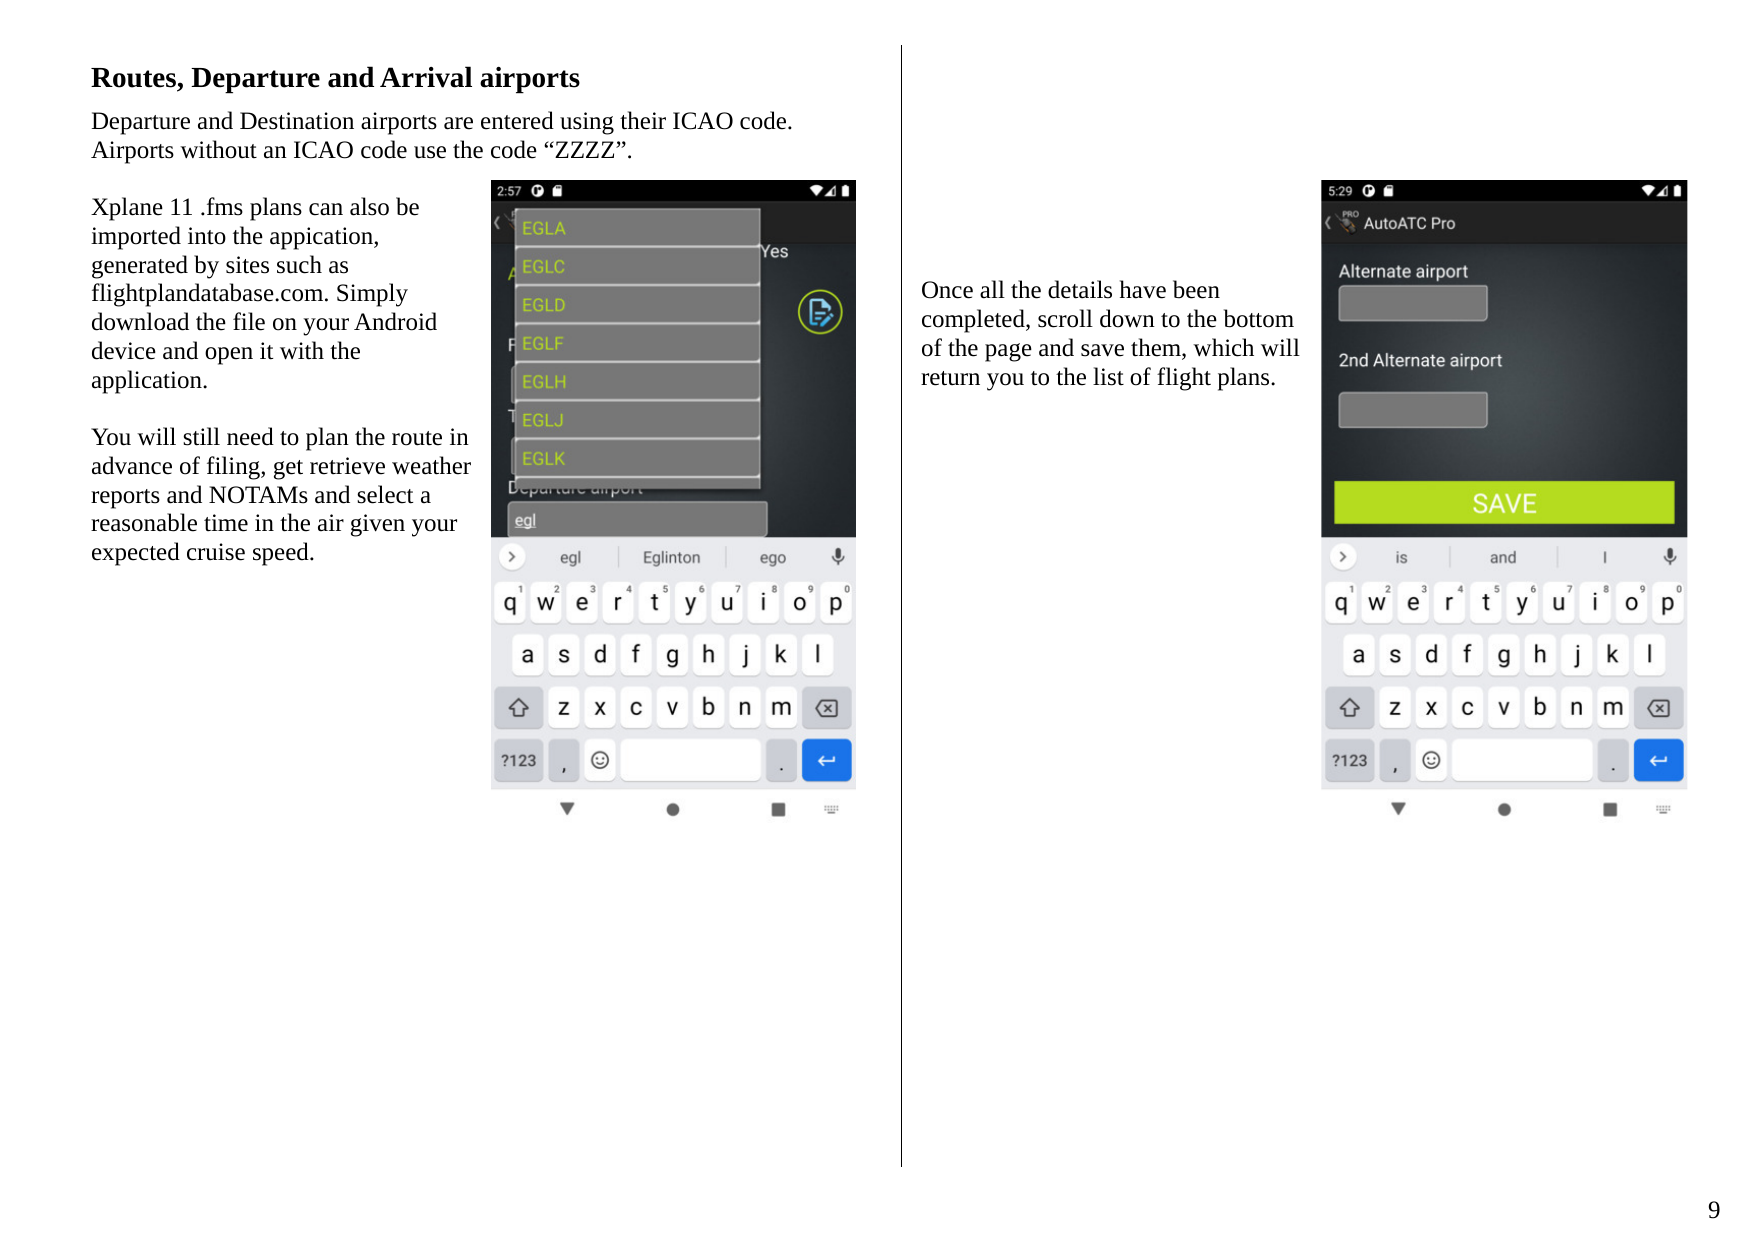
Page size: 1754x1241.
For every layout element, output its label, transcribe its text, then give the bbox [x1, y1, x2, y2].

text [1688, 275, 1720, 390]
picture [491, 180, 856, 831]
text Once all the details have been completed, scroll down to the bottom of the page and save them, which will return you to the list of flight plans. [921, 275, 1321, 390]
text Xplane 11 .fms plans can also be imported into the appication, generated by sites such as flightplandatabase.com. Simply download the file on your Android device and open it with the application. [91, 192, 491, 393]
text [856, 192, 881, 393]
text Departure and Destination airports are entered using their ICAO code. Airports without an ICAO code use the code “ZZZZ”. [91, 106, 881, 163]
subtitle Routes, Departure and Arrival airports [91, 60, 881, 93]
picture [1321, 180, 1688, 831]
text You will still need to plan the route in advance of filing, get retrieve weather reports and NOTAMs and select a reasonable time in the air given your expected cruise speed. [91, 422, 491, 566]
text [856, 422, 881, 566]
